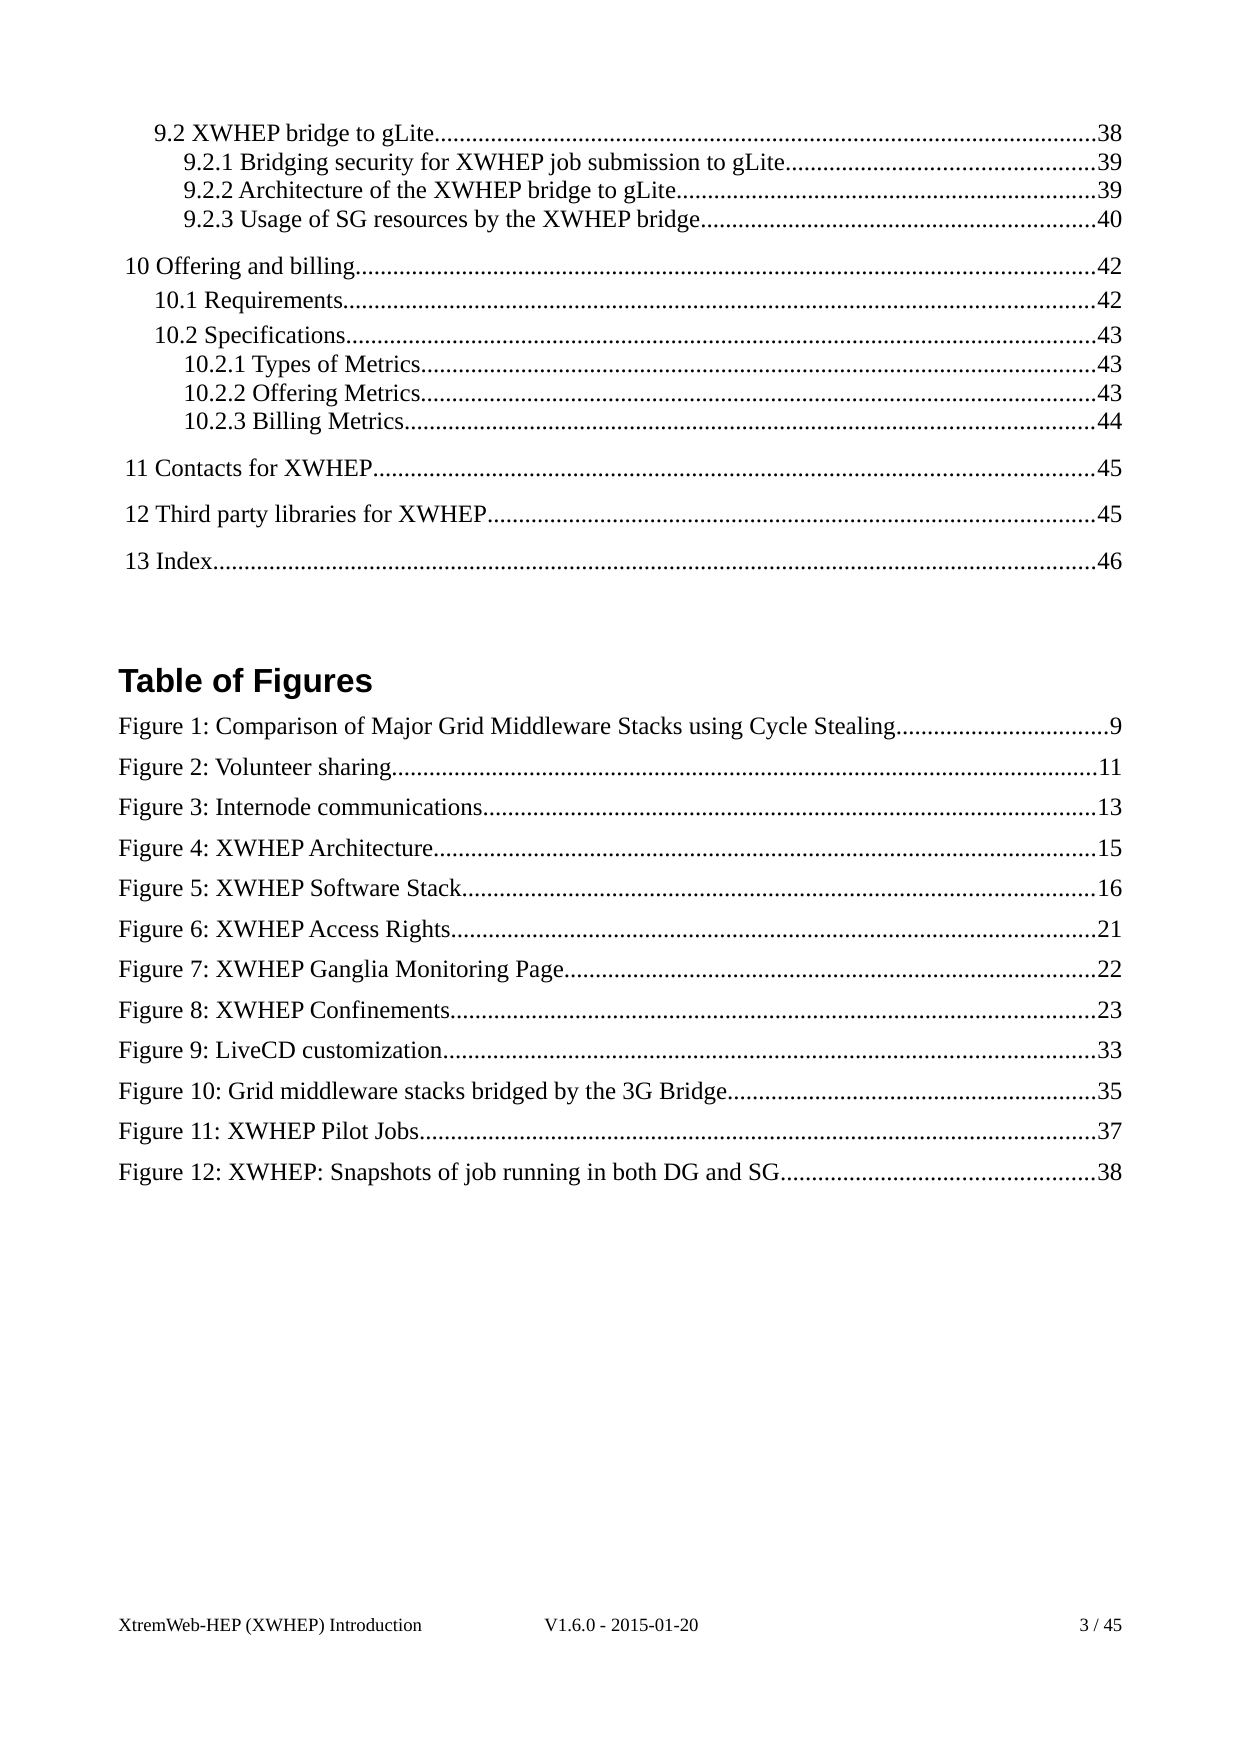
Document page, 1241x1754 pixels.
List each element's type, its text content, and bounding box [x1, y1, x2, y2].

text 10.2.1 Types of Metrics 43 [177, 349, 1122, 378]
text 10.2.3 Billing Metrics 44 [177, 406, 1122, 435]
text 9.2.3 Usage of SG resources by the XWHEP bridge 40 [177, 204, 1122, 233]
text Figure 9: LiveCD customization 33 [118, 1035, 1122, 1064]
text Figure 8: XWHEP Confinements 23 [118, 995, 1122, 1023]
text 9.2.2 Architecture of the XWHEP bridge to gLite 39 [177, 176, 1122, 204]
text 12 Third party libraries for XWHEP 45 [118, 499, 1122, 528]
text Figure 3: Internode communications 13 [118, 792, 1122, 821]
text Figure 11: XWHEP Pilot Jobs 37 [118, 1116, 1122, 1145]
text 10.1 Requirements 42 [148, 286, 1122, 314]
text Figure 2: Volunteer sharing 11 [118, 752, 1122, 780]
subtitle Table of Figures [118, 661, 1122, 699]
text 9.2 XWHEP bridge to gLite 38 [148, 118, 1122, 147]
text Figure 5: XWHEP Software Stack 16 [118, 873, 1122, 902]
text 13 Index 46 [118, 546, 1122, 574]
text 9.2.1 Bridging security for XWHEP job submission to gLite 39 [177, 147, 1122, 176]
text 10 Offering and billing 42 [118, 251, 1122, 279]
text Figure 6: XWHEP Access Rights 21 [118, 914, 1122, 942]
text Figure 1: Comparison of Major Grid Middleware Stacks using Cycle Stealing 9 [118, 711, 1122, 740]
text 10.2.2 Offering Metrics 43 [177, 378, 1122, 406]
text Figure 10: Grid middleware stacks bridged by the 3G Bridge 35 [118, 1076, 1122, 1104]
text Figure 7: XWHEP Ganglia Monitoring Page 22 [118, 954, 1122, 983]
text 10.2 Specifications 43 [148, 320, 1122, 349]
text Figure 12: XWHEP: Snapshots of job running in both DG and SG 38 [118, 1157, 1122, 1186]
text 11 Contacts for XWHEP 45 [118, 453, 1122, 482]
text Figure 4: XWHEP Architecture 15 [118, 833, 1122, 861]
